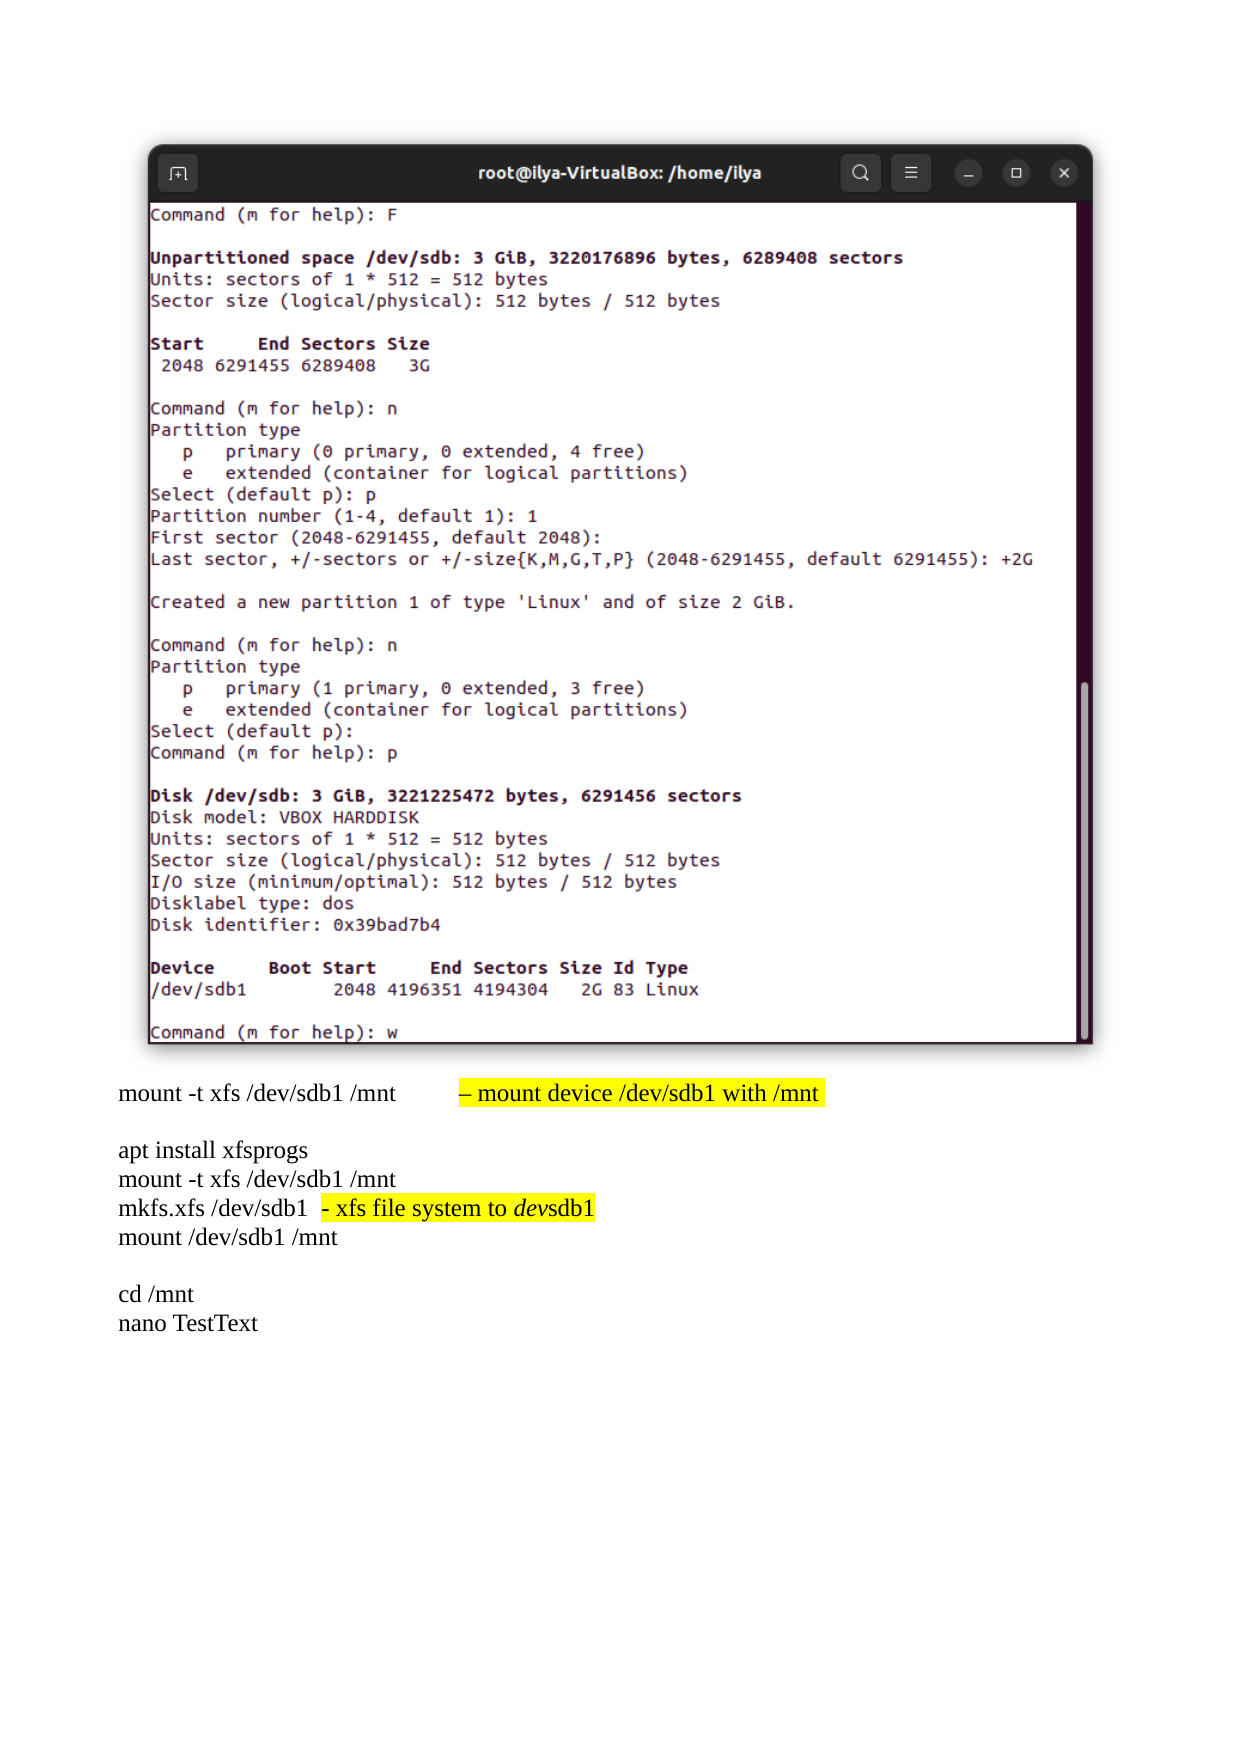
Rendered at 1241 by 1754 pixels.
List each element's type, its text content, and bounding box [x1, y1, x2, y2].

text mount -t xfs /dev/sdb1 /mnt [118, 1164, 1122, 1193]
text cd /mnt [118, 1279, 1122, 1308]
text mount -t xfs /dev/sdb1 /mnt – mount device /dev/sdb1 with /mnt [118, 1078, 1122, 1107]
text nano TestText [118, 1308, 1122, 1337]
text mount /dev/sdb1 /mnt [118, 1222, 1122, 1250]
picture [118, 118, 1123, 1078]
text apt install xfsprogs [118, 1135, 1122, 1164]
text mkfs.xfs /dev/sdb1 - xfs file system to devsdb1 [118, 1193, 1122, 1222]
